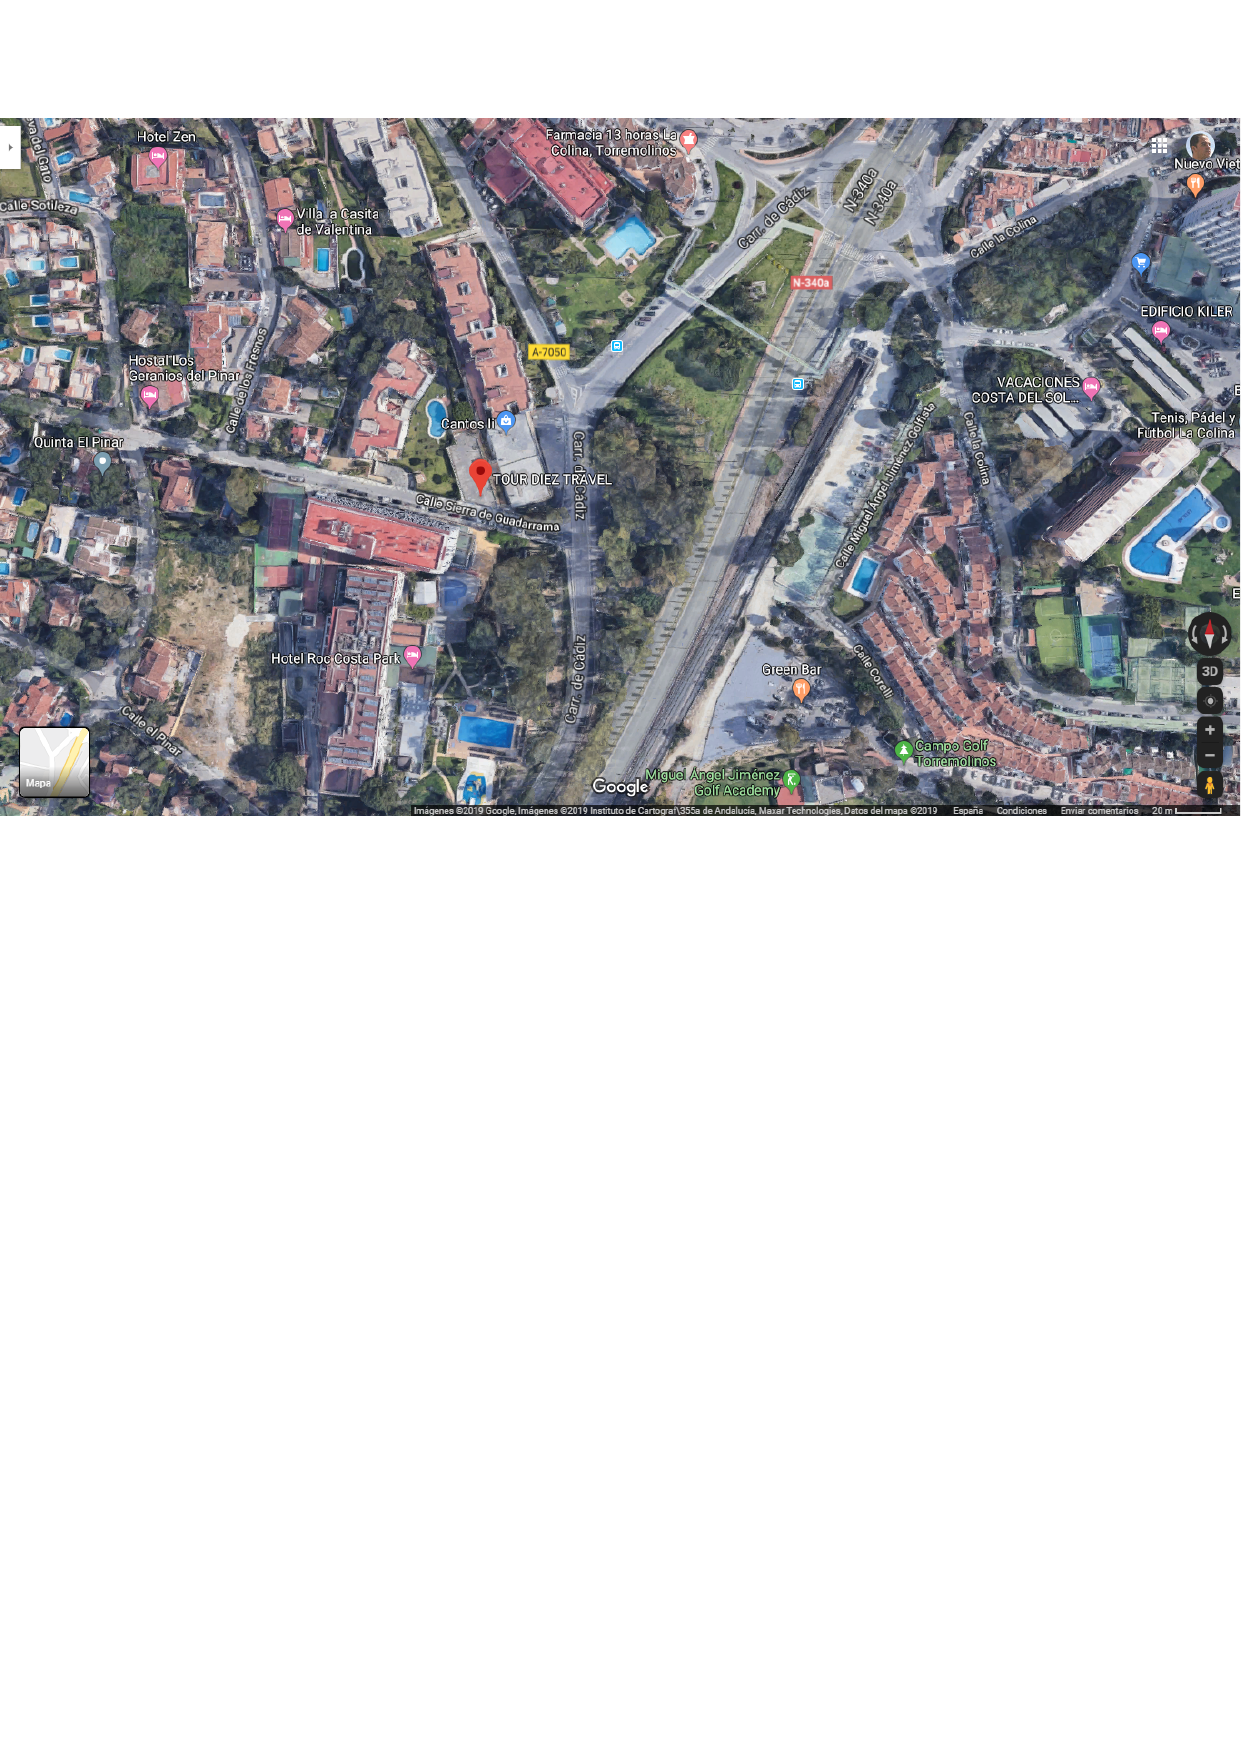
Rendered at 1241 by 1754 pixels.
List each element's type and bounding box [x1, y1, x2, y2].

picture [0, 118, 1241, 816]
